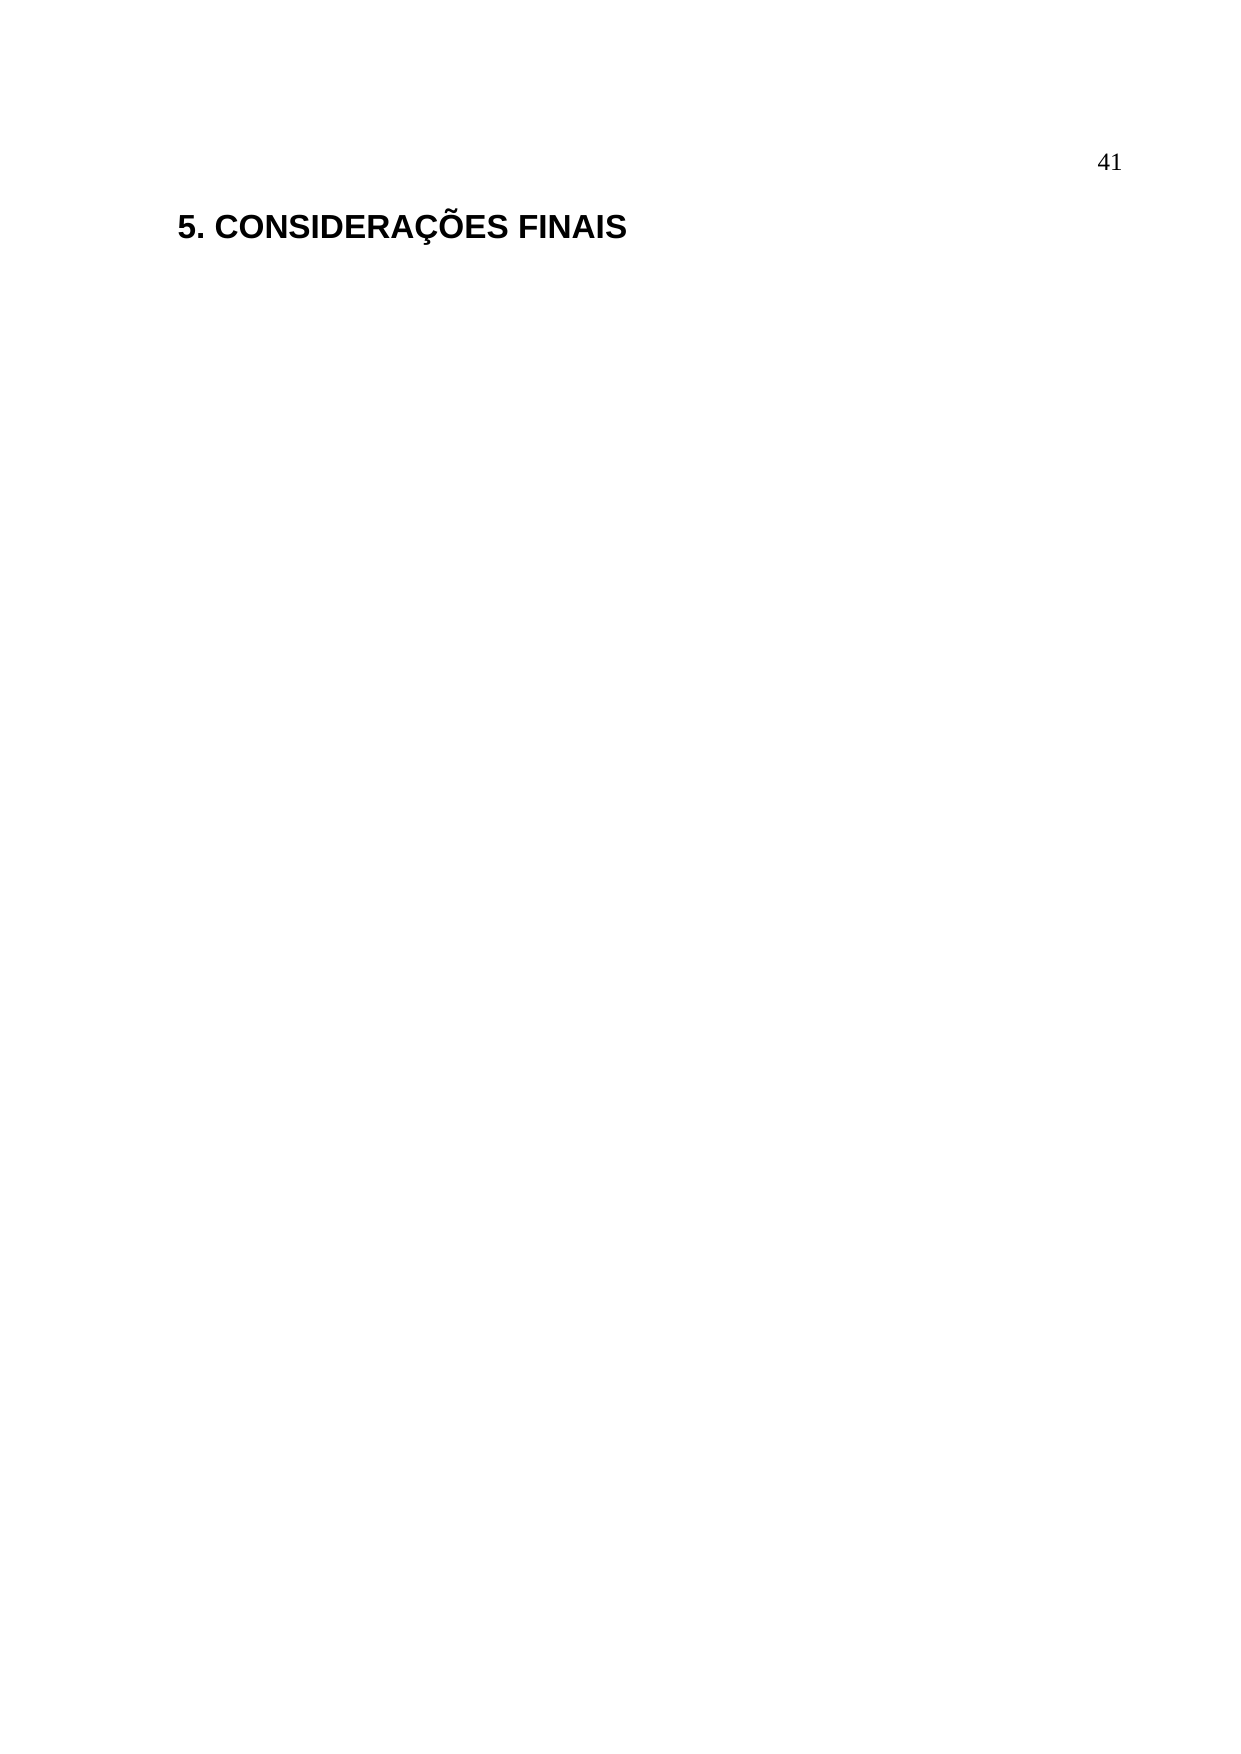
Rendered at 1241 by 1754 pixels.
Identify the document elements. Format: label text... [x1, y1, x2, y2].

subtitle 5. Considerações finais [177, 207, 1122, 245]
